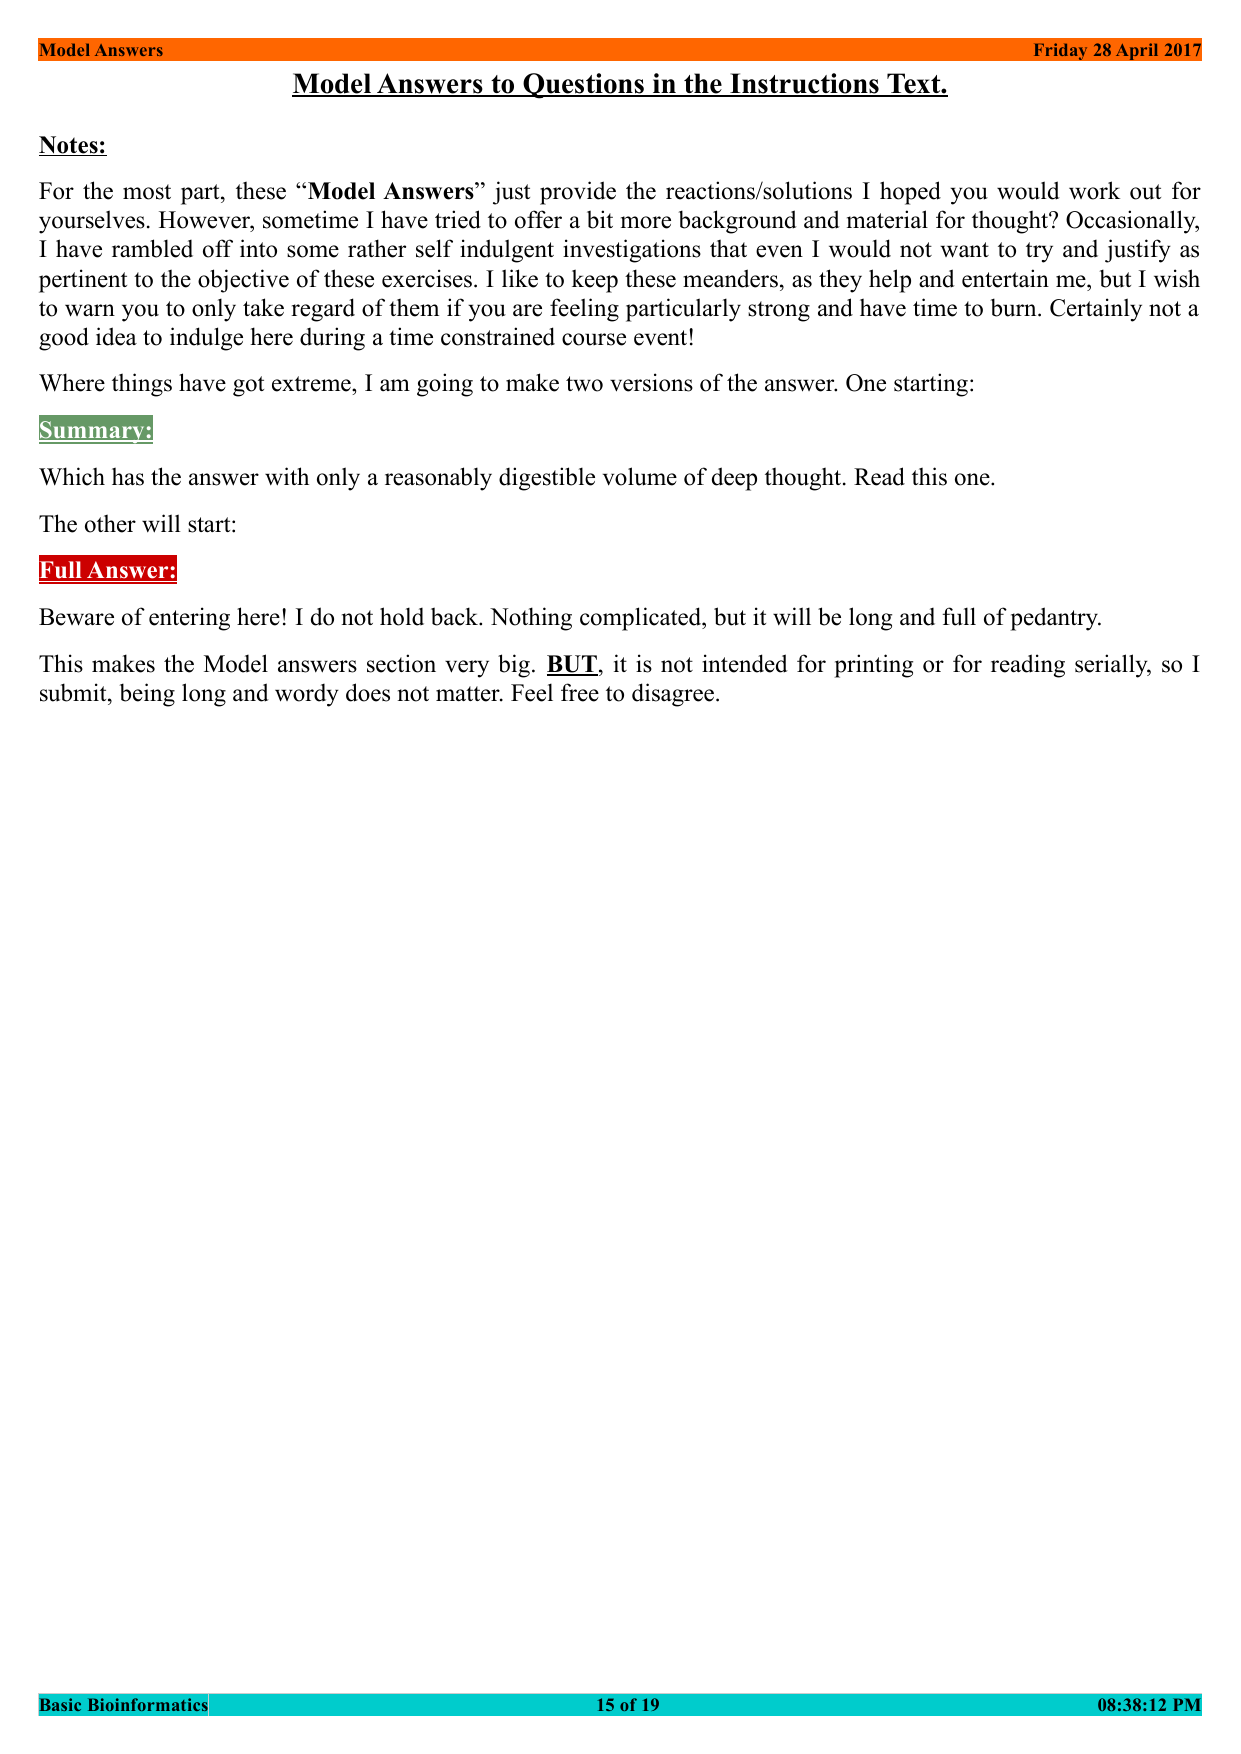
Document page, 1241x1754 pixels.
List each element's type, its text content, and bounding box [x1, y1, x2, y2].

text Notes: [38, 129, 1202, 158]
text Which has the answer with only a reasonably digestible volume of deep thought. Read this one. [38, 462, 1202, 491]
text Where things have got extreme, I am going to make two versions of the answer. One starting: [38, 368, 1202, 397]
text This makes the Model answers section very big. BUT, it is not intended for printing or for reading serially, so I submit, being long and wordy does not matter. Feel free to disagree. [38, 649, 1202, 707]
text Model Answers to Questions in the Instructions Text. [38, 66, 1202, 100]
text The other will start: [38, 509, 1202, 538]
text For the most part, these “Model Answers” just provide the reactions/solutions I hoped you would work out for yourselves. However, sometime I have tried to offer a bit more background and material for thought? Occasionally, I have rambled off into some rather self indulgent investigations that even I would not want to try and justify as pertinent to the objective of these exercises. I like to keep these meanders, as they help and entertain me, but I wish to warn you to only take regard of them if you are feeling particularly strong and have time to burn. Certainly not a good idea to indulge here during a time constrained course event! [38, 176, 1202, 351]
text Summary: [38, 415, 1202, 444]
text Full Answer: [38, 555, 1202, 584]
text Beware of entering here! I do not hold back. Nothing complicated, but it will be long and full of pedantry. [38, 602, 1202, 631]
